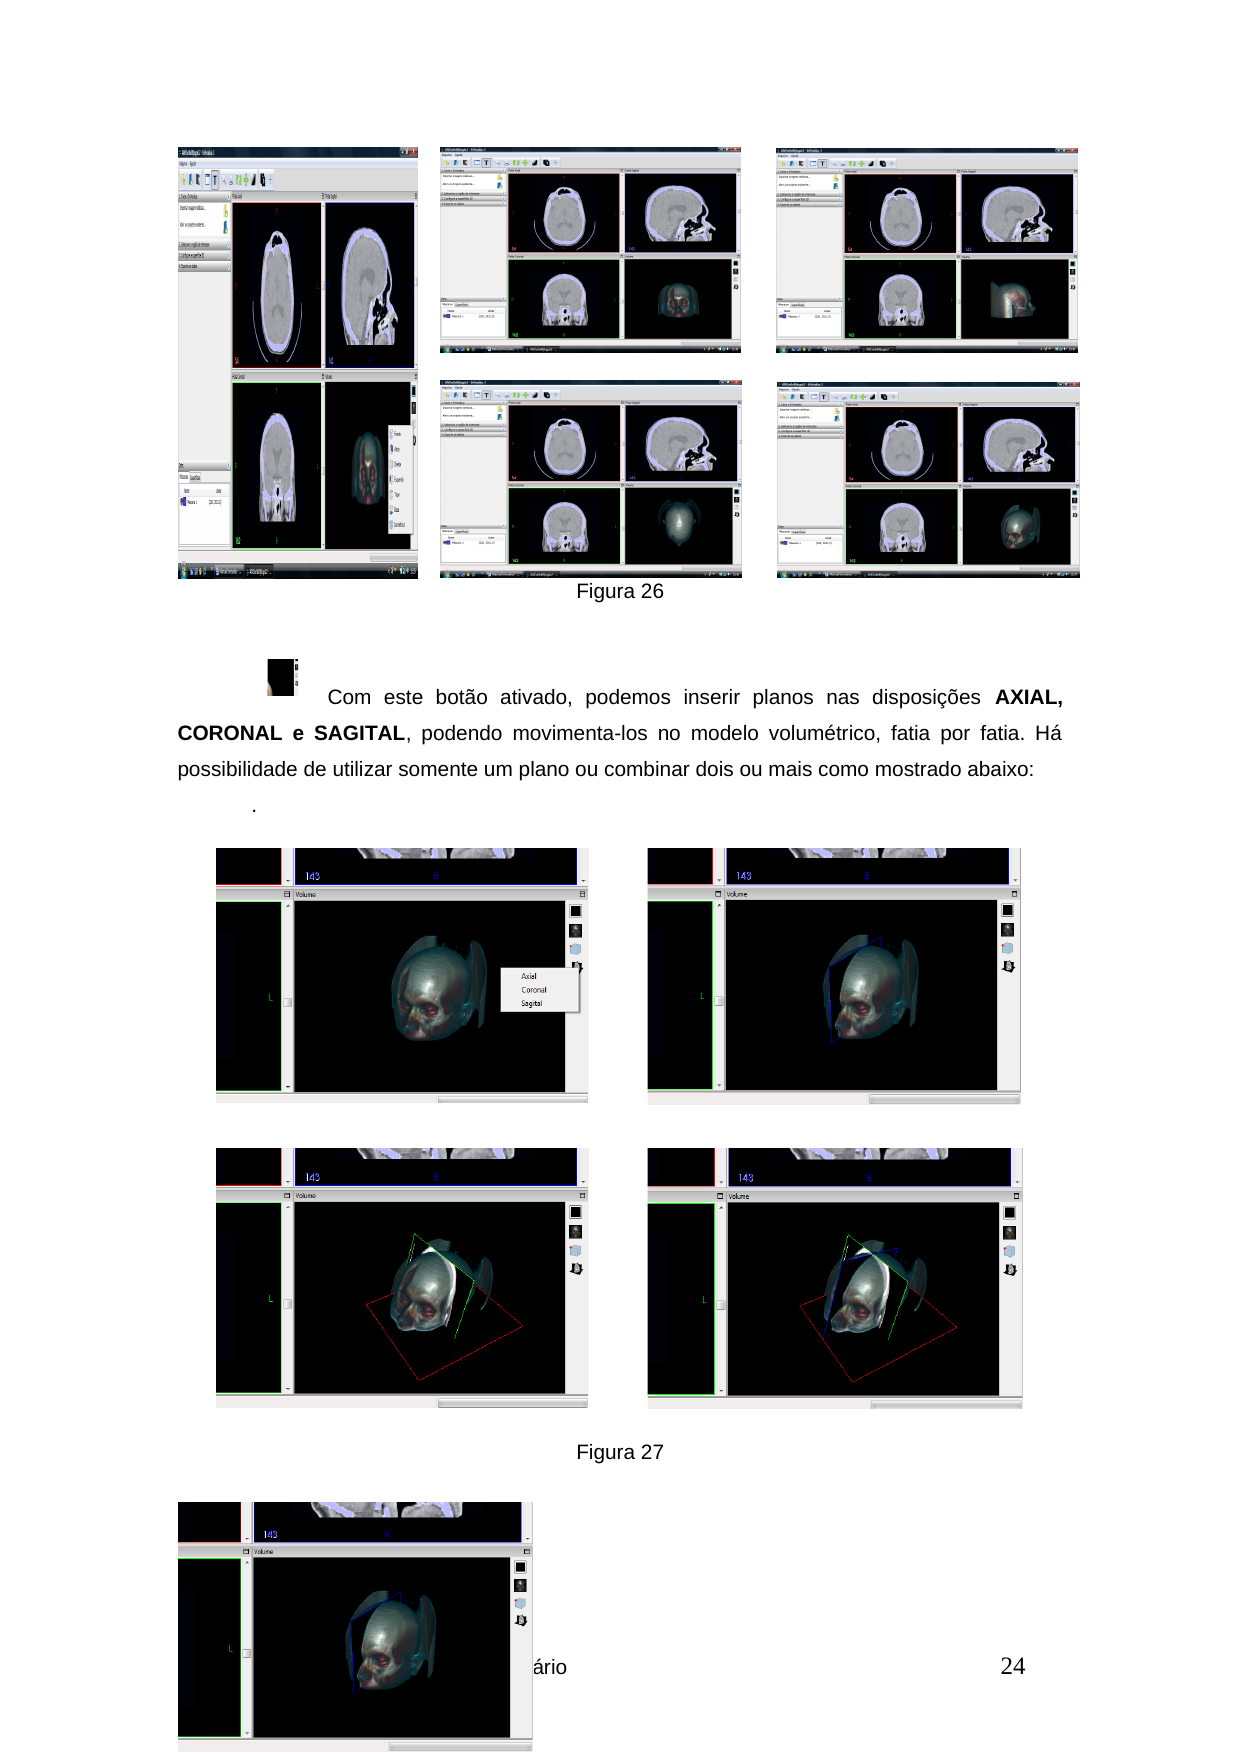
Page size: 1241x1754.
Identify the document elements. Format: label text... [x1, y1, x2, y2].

picture [777, 382, 1080, 578]
picture [776, 148, 1078, 353]
text . [177, 793, 1063, 817]
text Com este botão ativado, podemos inserir planos nas disposições AXIAL, CORONAL e SAGITAL, podendo movimenta-los no modelo volumétrico, fatia por fatia. Há possibilidade de utilizar somente um plano ou combinar dois ou mais como mostrado abaixo: [177, 651, 1063, 781]
picture [440, 380, 742, 578]
picture [440, 147, 741, 353]
text Figura 26 [177, 579, 1063, 603]
picture [178, 147, 418, 579]
text Figura 27 [177, 1439, 1063, 1463]
